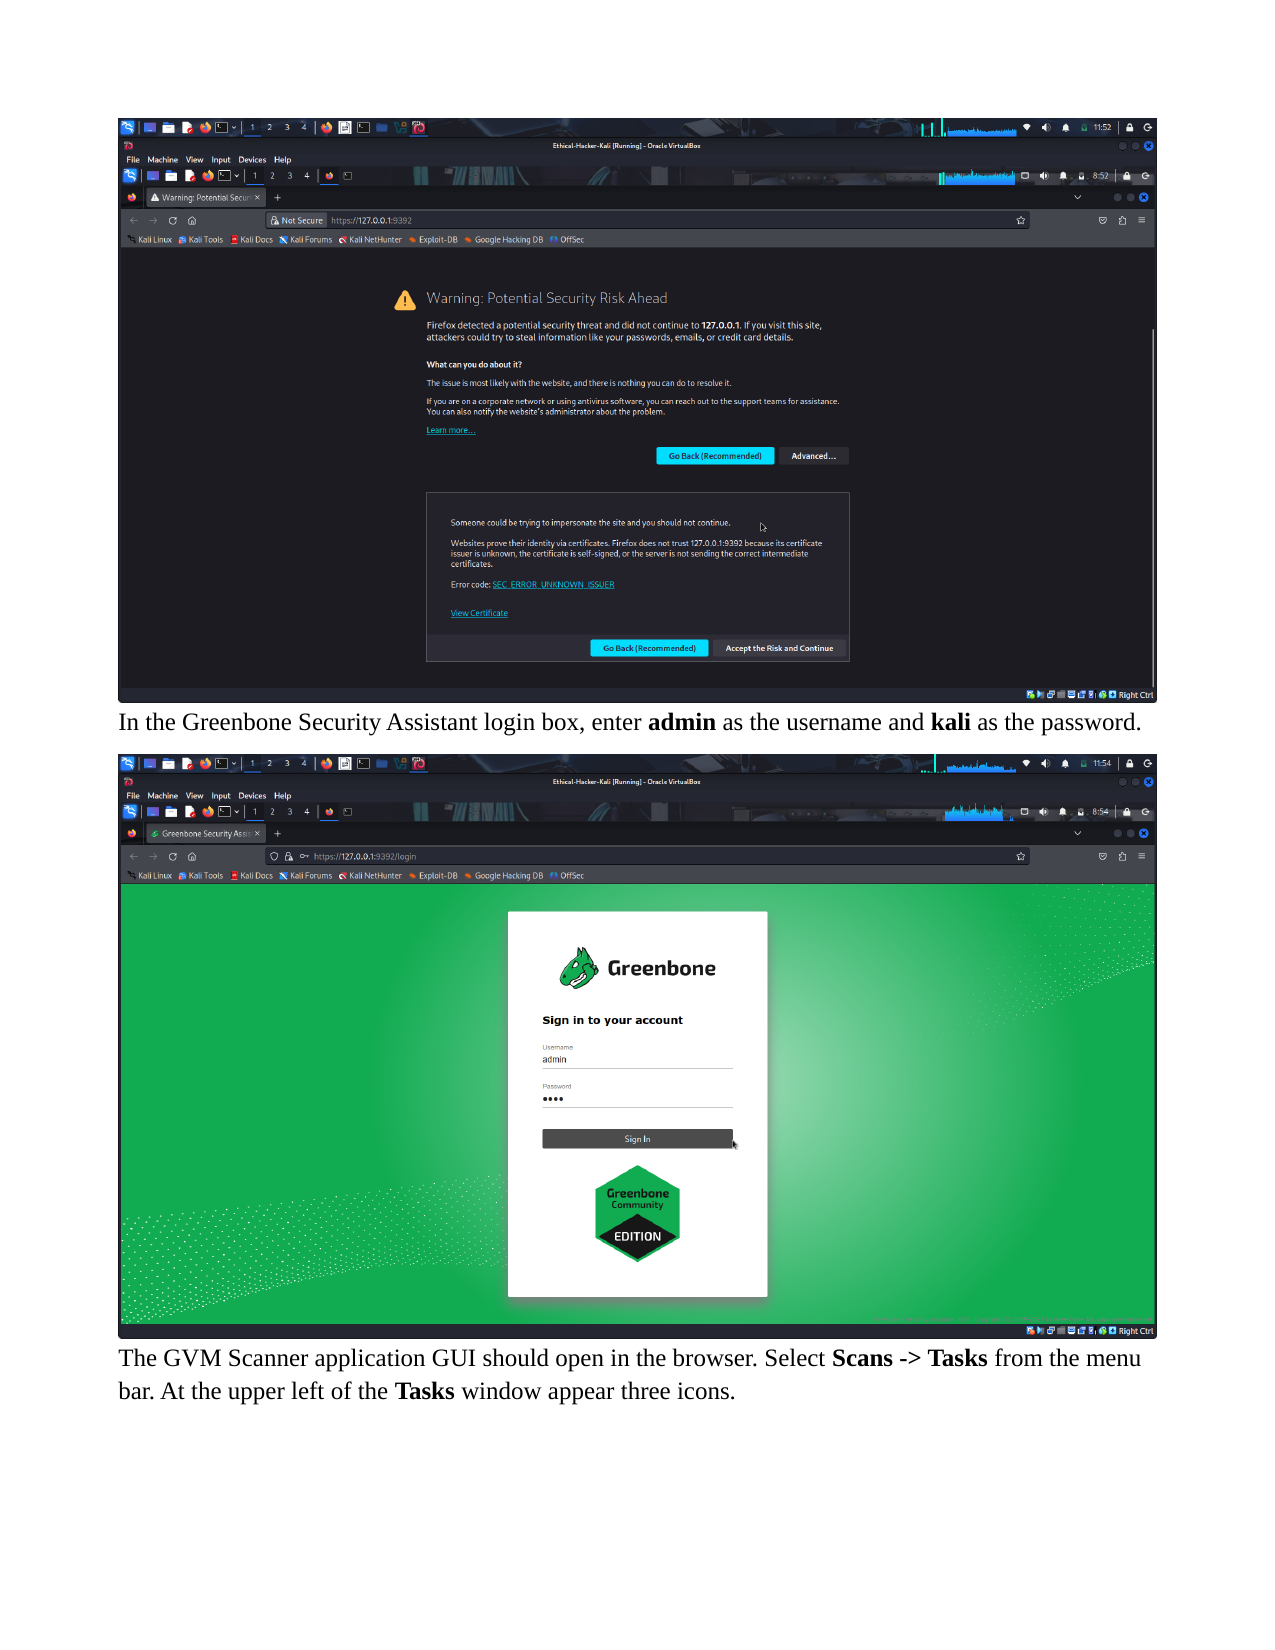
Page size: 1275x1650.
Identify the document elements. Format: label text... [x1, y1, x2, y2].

picture [118, 754, 1157, 1339]
picture [118, 118, 1157, 703]
text In the Greenbone Security Assistant login box, enter admin as the username and kali as the password. [118, 703, 1157, 735]
text The GVM Scanner application GUI should open in the browser. Select Scans -> Tasks from the menu bar. At the upper left of the Tasks window appear three icons. [118, 1339, 1157, 1404]
